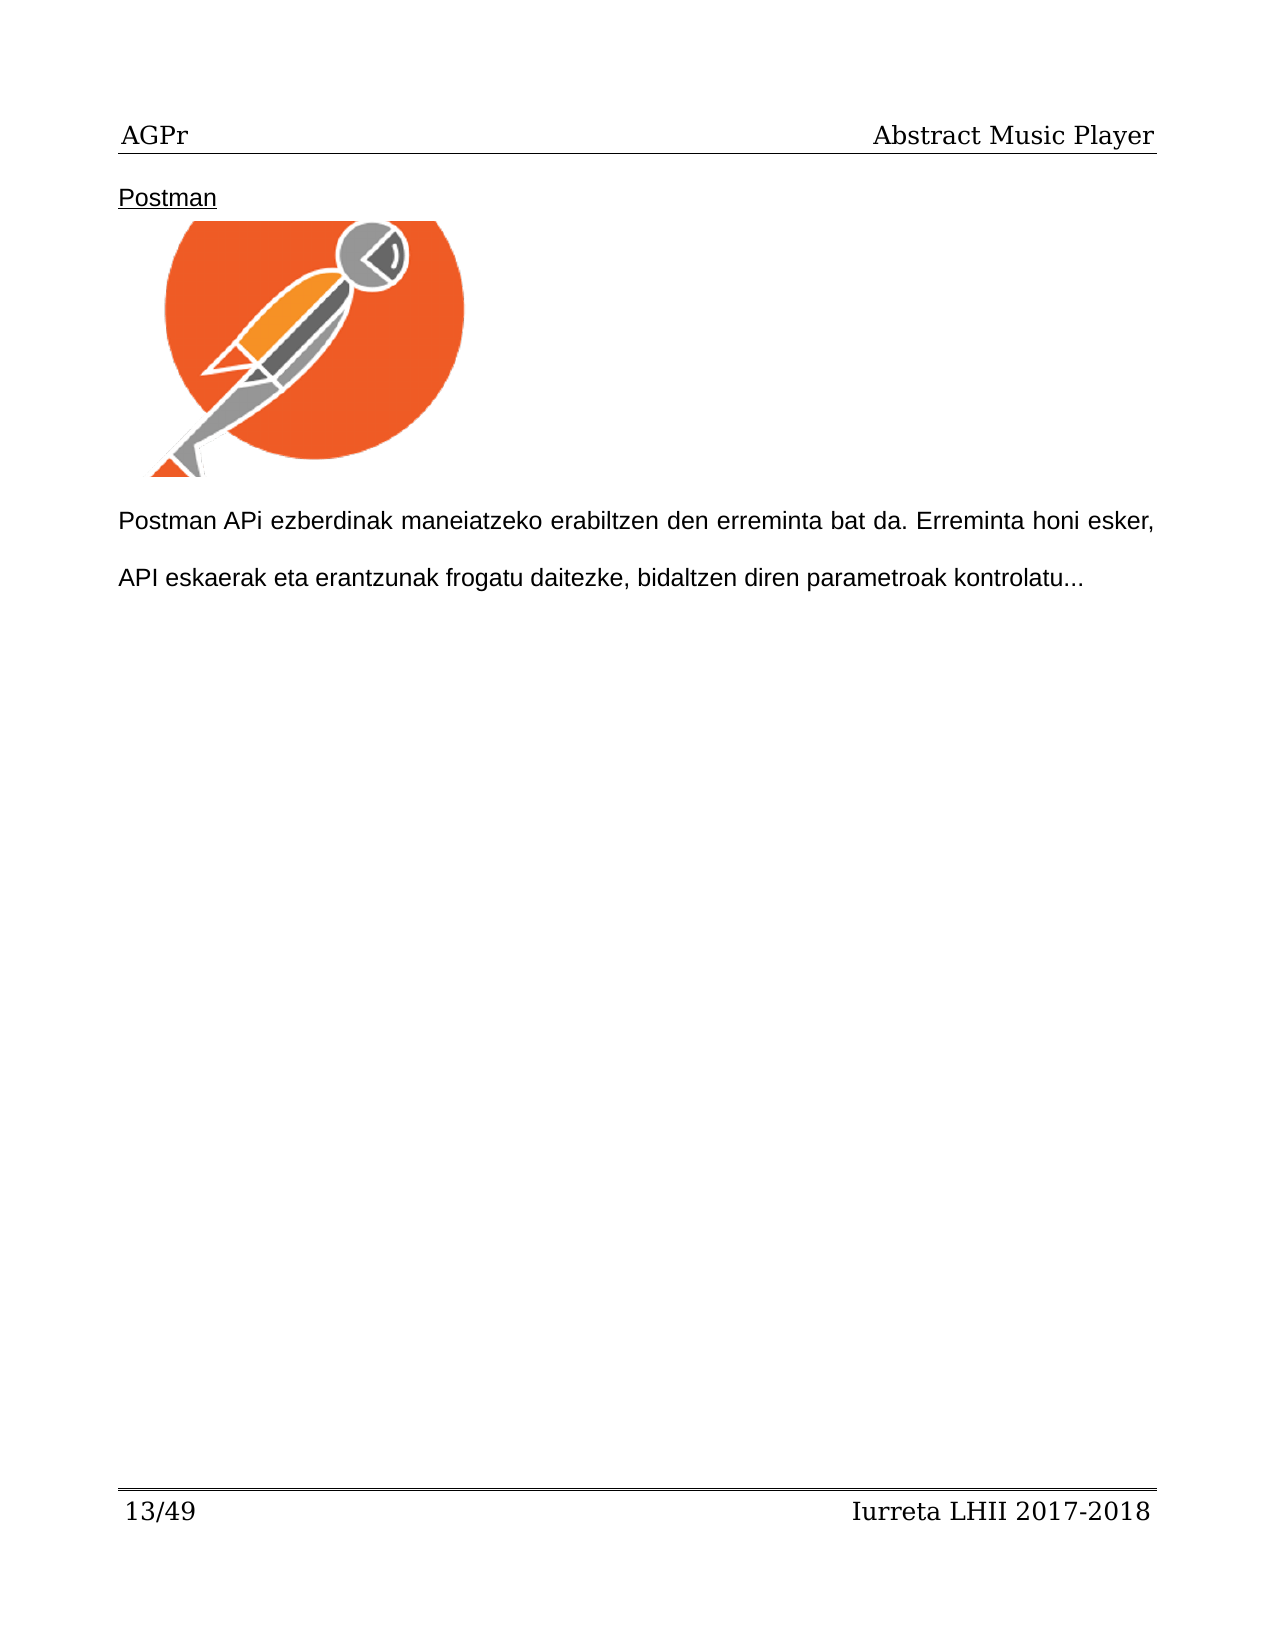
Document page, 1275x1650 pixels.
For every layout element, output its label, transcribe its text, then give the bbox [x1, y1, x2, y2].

text Postman [118, 183, 1157, 211]
picture [125, 221, 467, 477]
text Postman APi ezberdinak maneiatzeko erabiltzen den erreminta bat da. Erreminta honi esker, API eskaerak eta erantzunak frogatu daitezke, bidaltzen diren parametroak kontrolatu... [118, 255, 1157, 592]
